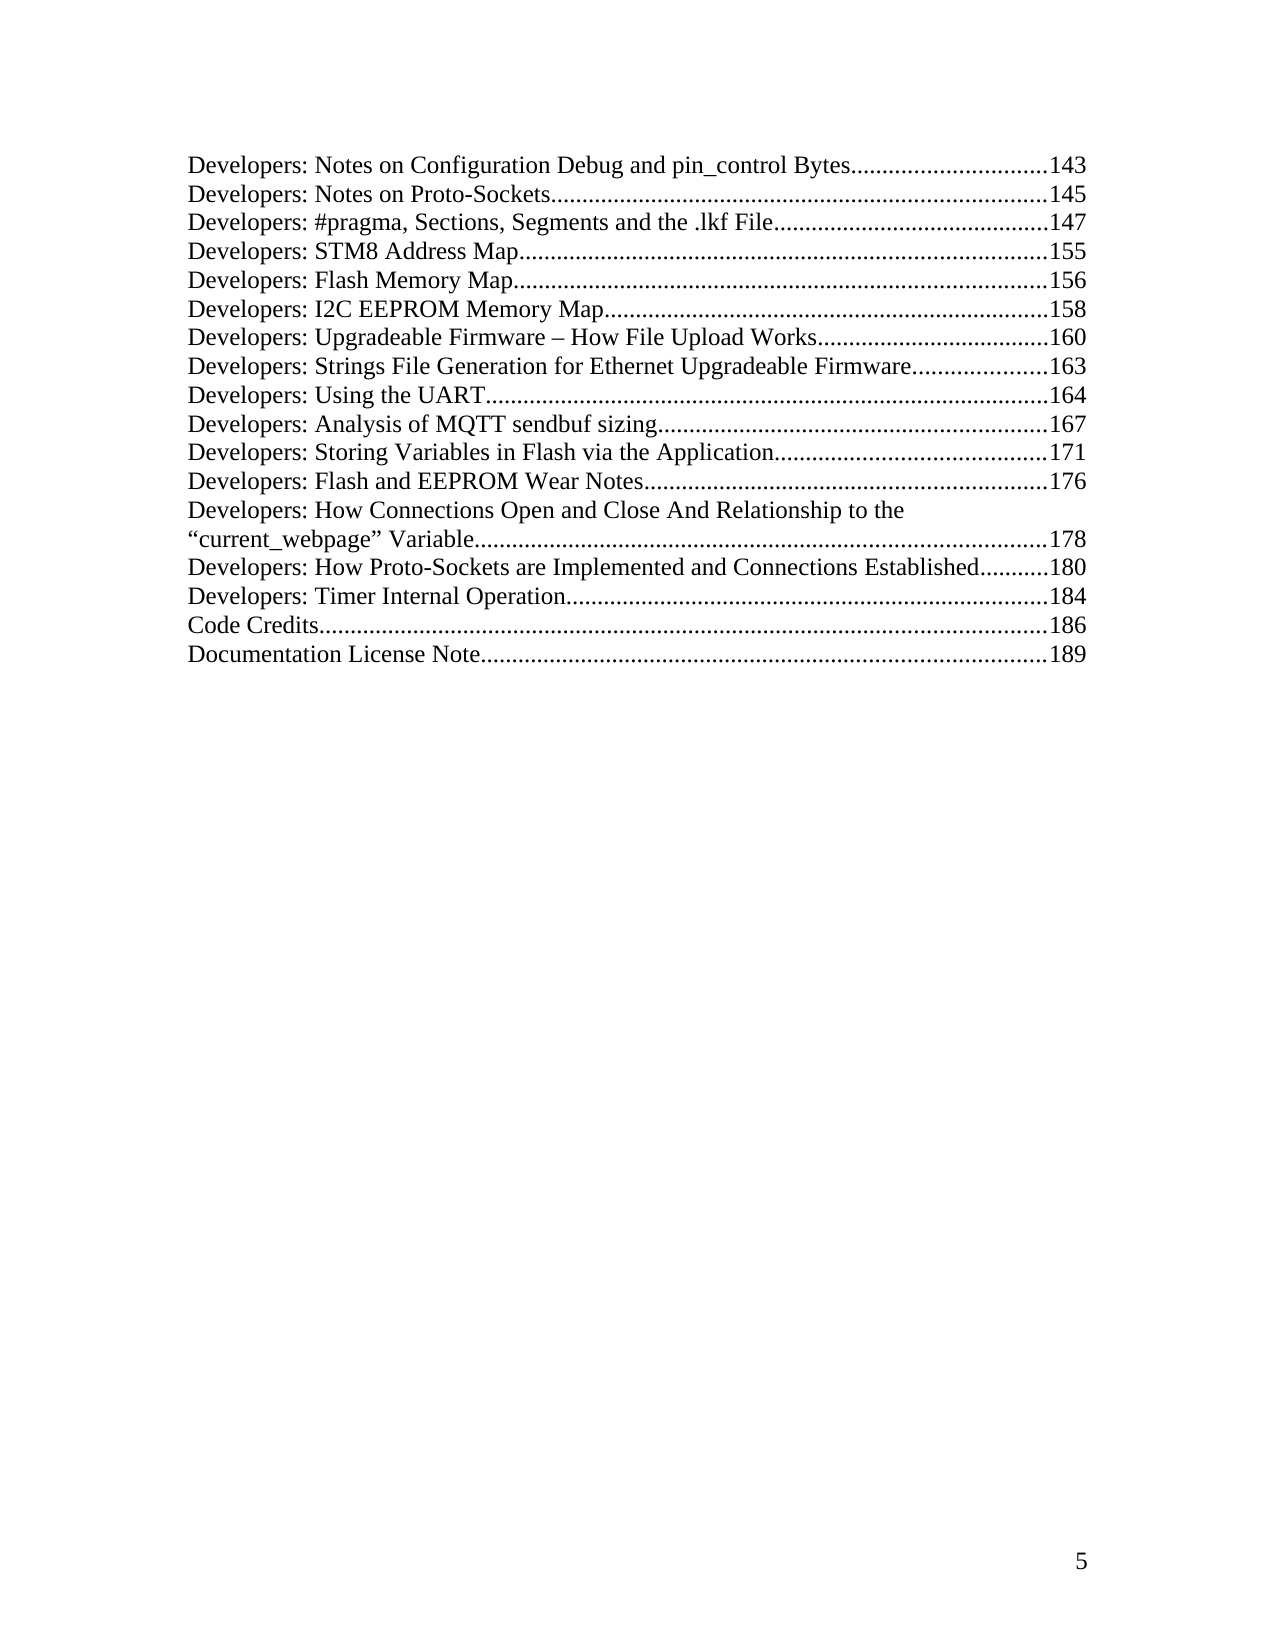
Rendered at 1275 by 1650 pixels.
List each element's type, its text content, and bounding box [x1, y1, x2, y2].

text Developers: How Connections Open and Close And Relationship to the “current_webpage” Variable 178 [187, 495, 1087, 552]
text Documentation License Note 189 [187, 639, 1087, 667]
text Developers: STM8 Address Map 155 [187, 236, 1087, 265]
text Developers: Storing Variables in Flash via the Application 171 [187, 437, 1087, 466]
text Developers: Notes on Configuration Debug and pin_control Bytes 143 [187, 150, 1087, 179]
text Developers: Upgradeable Firmware – How File Upload Works 160 [187, 322, 1087, 351]
text Developers: Strings File Generation for Ethernet Upgradeable Firmware 163 [187, 351, 1087, 380]
text Developers: Using the UART 164 [187, 380, 1087, 409]
text Developers: How Proto-Sockets are Implemented and Connections Established 180 [187, 552, 1087, 581]
text Developers: Flash Memory Map 156 [187, 265, 1087, 294]
text Developers: #pragma, Sections, Segments and the .lkf File 147 [187, 207, 1087, 236]
text Code Credits 186 [187, 610, 1087, 639]
text Developers: Analysis of MQTT sendbuf sizing 167 [187, 409, 1087, 437]
text Developers: Timer Internal Operation 184 [187, 581, 1087, 610]
text Developers: I2C EEPROM Memory Map 158 [187, 294, 1087, 322]
text Developers: Notes on Proto-Sockets 145 [187, 179, 1087, 207]
text Developers: Flash and EEPROM Wear Notes 176 [187, 466, 1087, 495]
